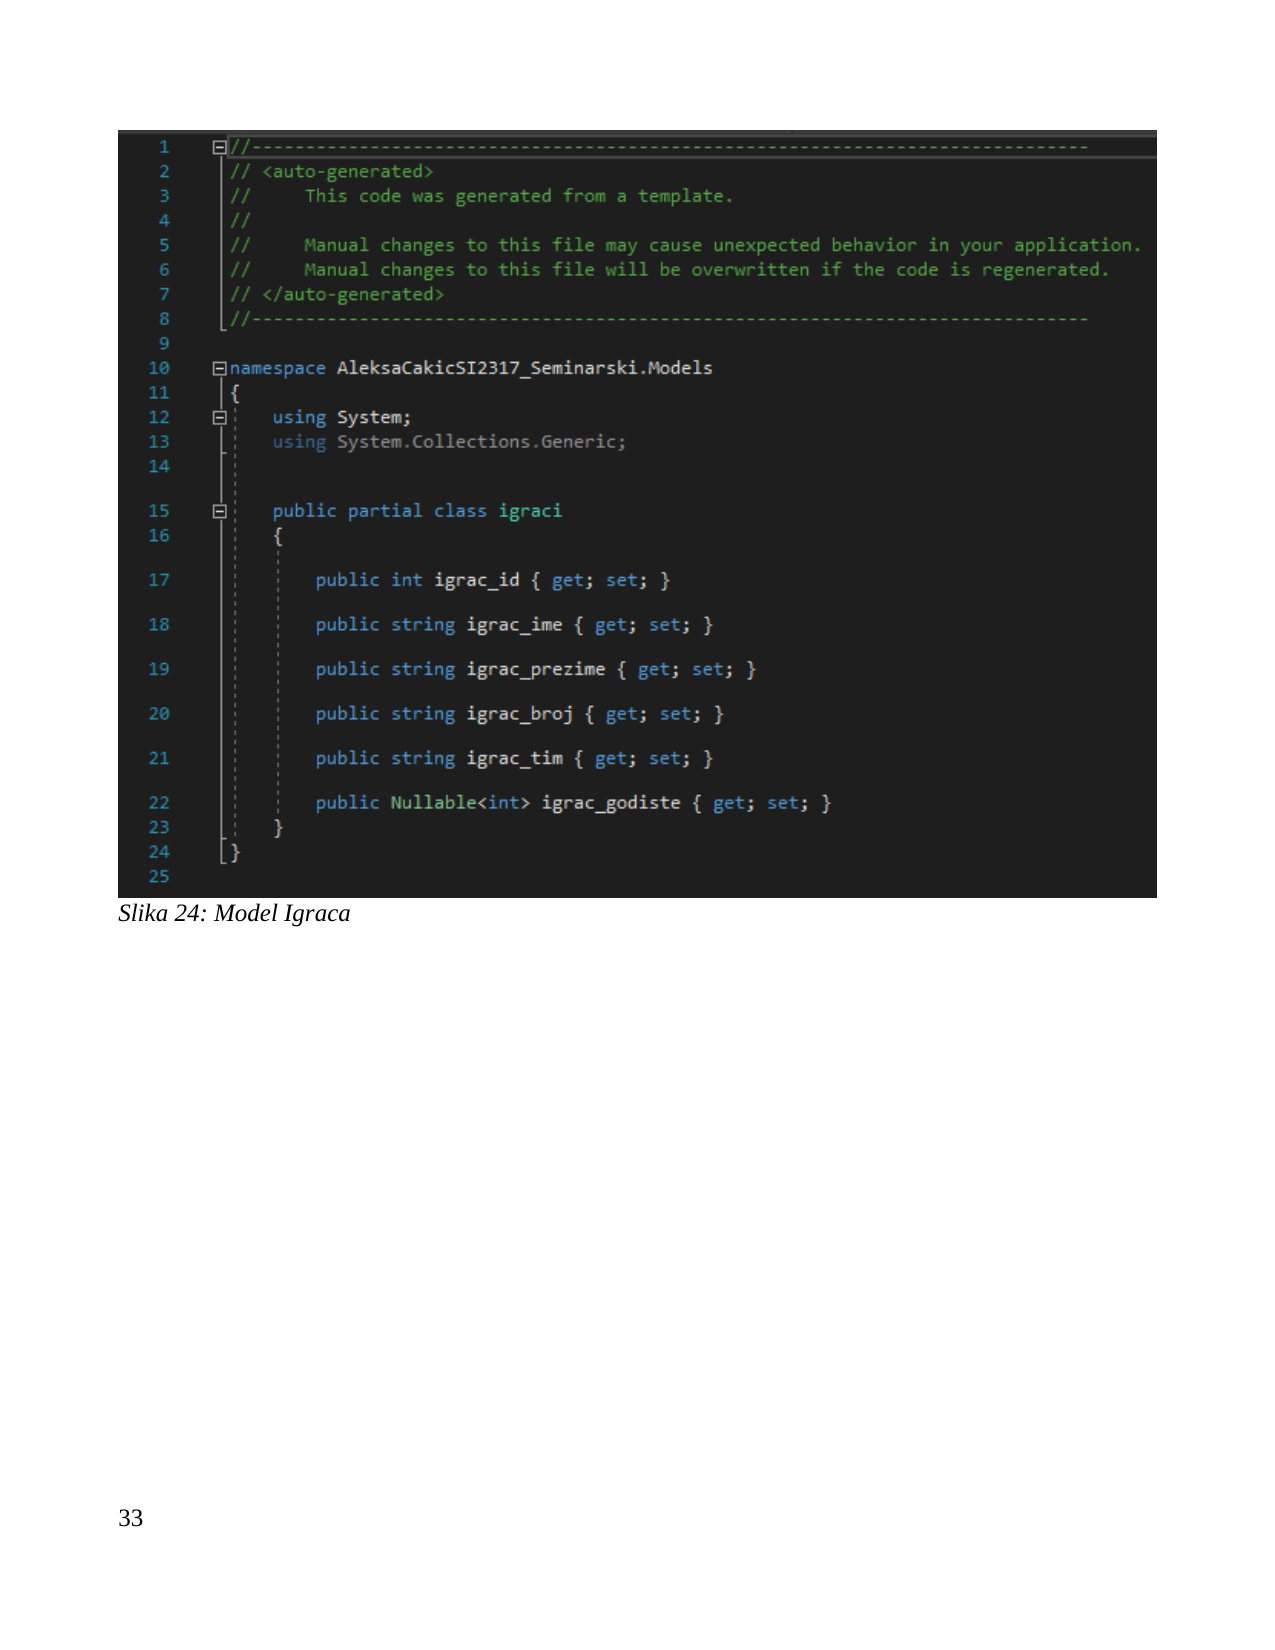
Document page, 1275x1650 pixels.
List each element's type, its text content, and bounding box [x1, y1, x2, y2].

picture [118, 130, 1157, 898]
text Slika 24: Model Igraca [118, 898, 1157, 927]
